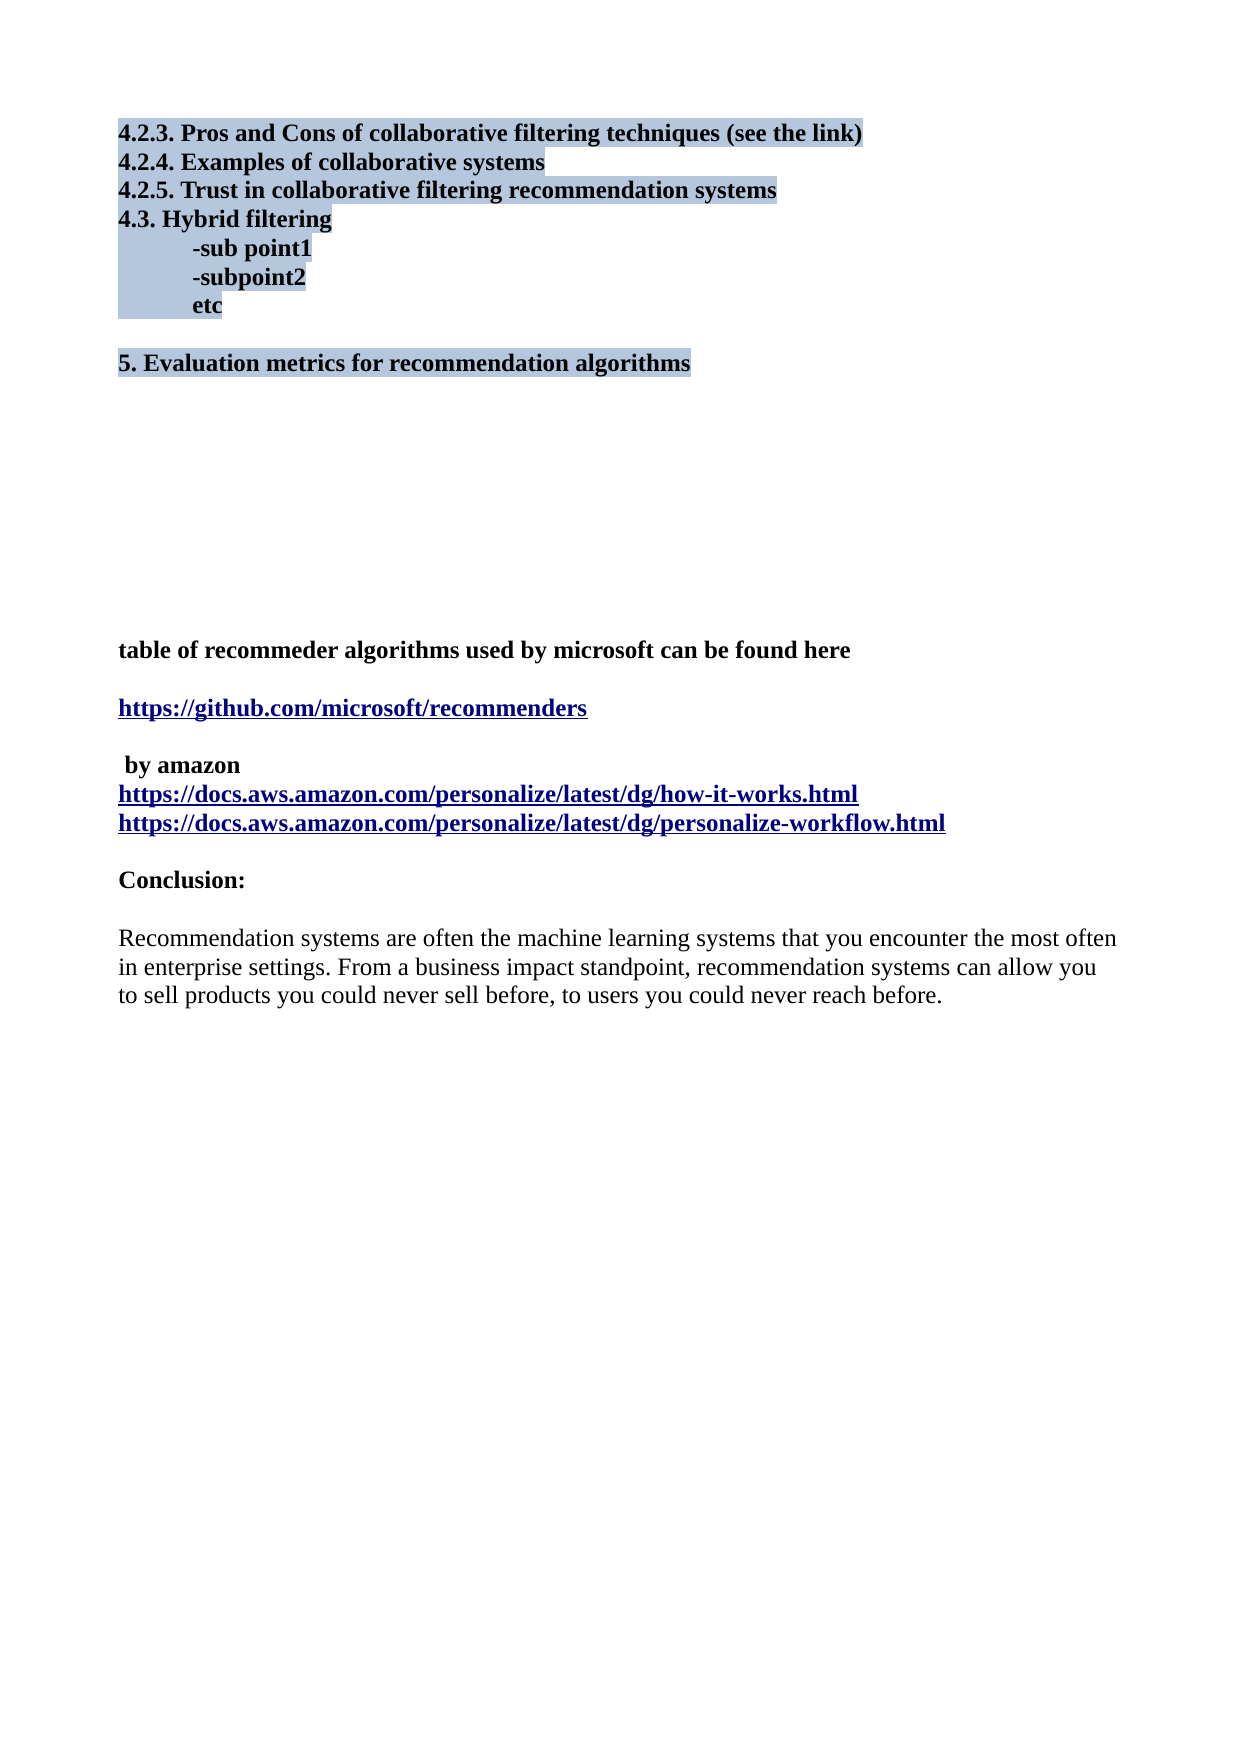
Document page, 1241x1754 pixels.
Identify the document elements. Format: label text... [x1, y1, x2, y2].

text -sub point1 [118, 233, 1122, 262]
text 4.2.4. Examples of collaborative systems [118, 147, 1122, 176]
text 5. Evaluation metrics for recommendation algorithms [118, 348, 1122, 377]
text Conclusion: Recommendation systems are often the machine learning systems that you encounter the most often in enterprise settings. From a business impact standpoint, recommendation systems can allow you to sell products you could never sell before, to users you could never reach before. [118, 866, 1122, 1009]
text 4.2.3. Pros and Cons of collaborative filtering techniques (see the link) [118, 118, 1122, 147]
text 4.3. Hybrid filtering [118, 204, 1122, 233]
text table of recommeder algorithms used by microsoft can be found here [118, 636, 1122, 664]
text etc [118, 291, 1122, 319]
text https://github.com/microsoft/recommenders [118, 693, 1122, 722]
text by amazon [118, 751, 1122, 779]
text -subpoint2 [118, 262, 1122, 291]
text https://docs.aws.amazon.com/personalize/latest/dg/how-it-works.html [118, 779, 1122, 808]
text 4.2.5. Trust in collaborative filtering recommendation systems [118, 176, 1122, 204]
text https://docs.aws.amazon.com/personalize/latest/dg/personalize-workflow.html [118, 808, 1122, 837]
